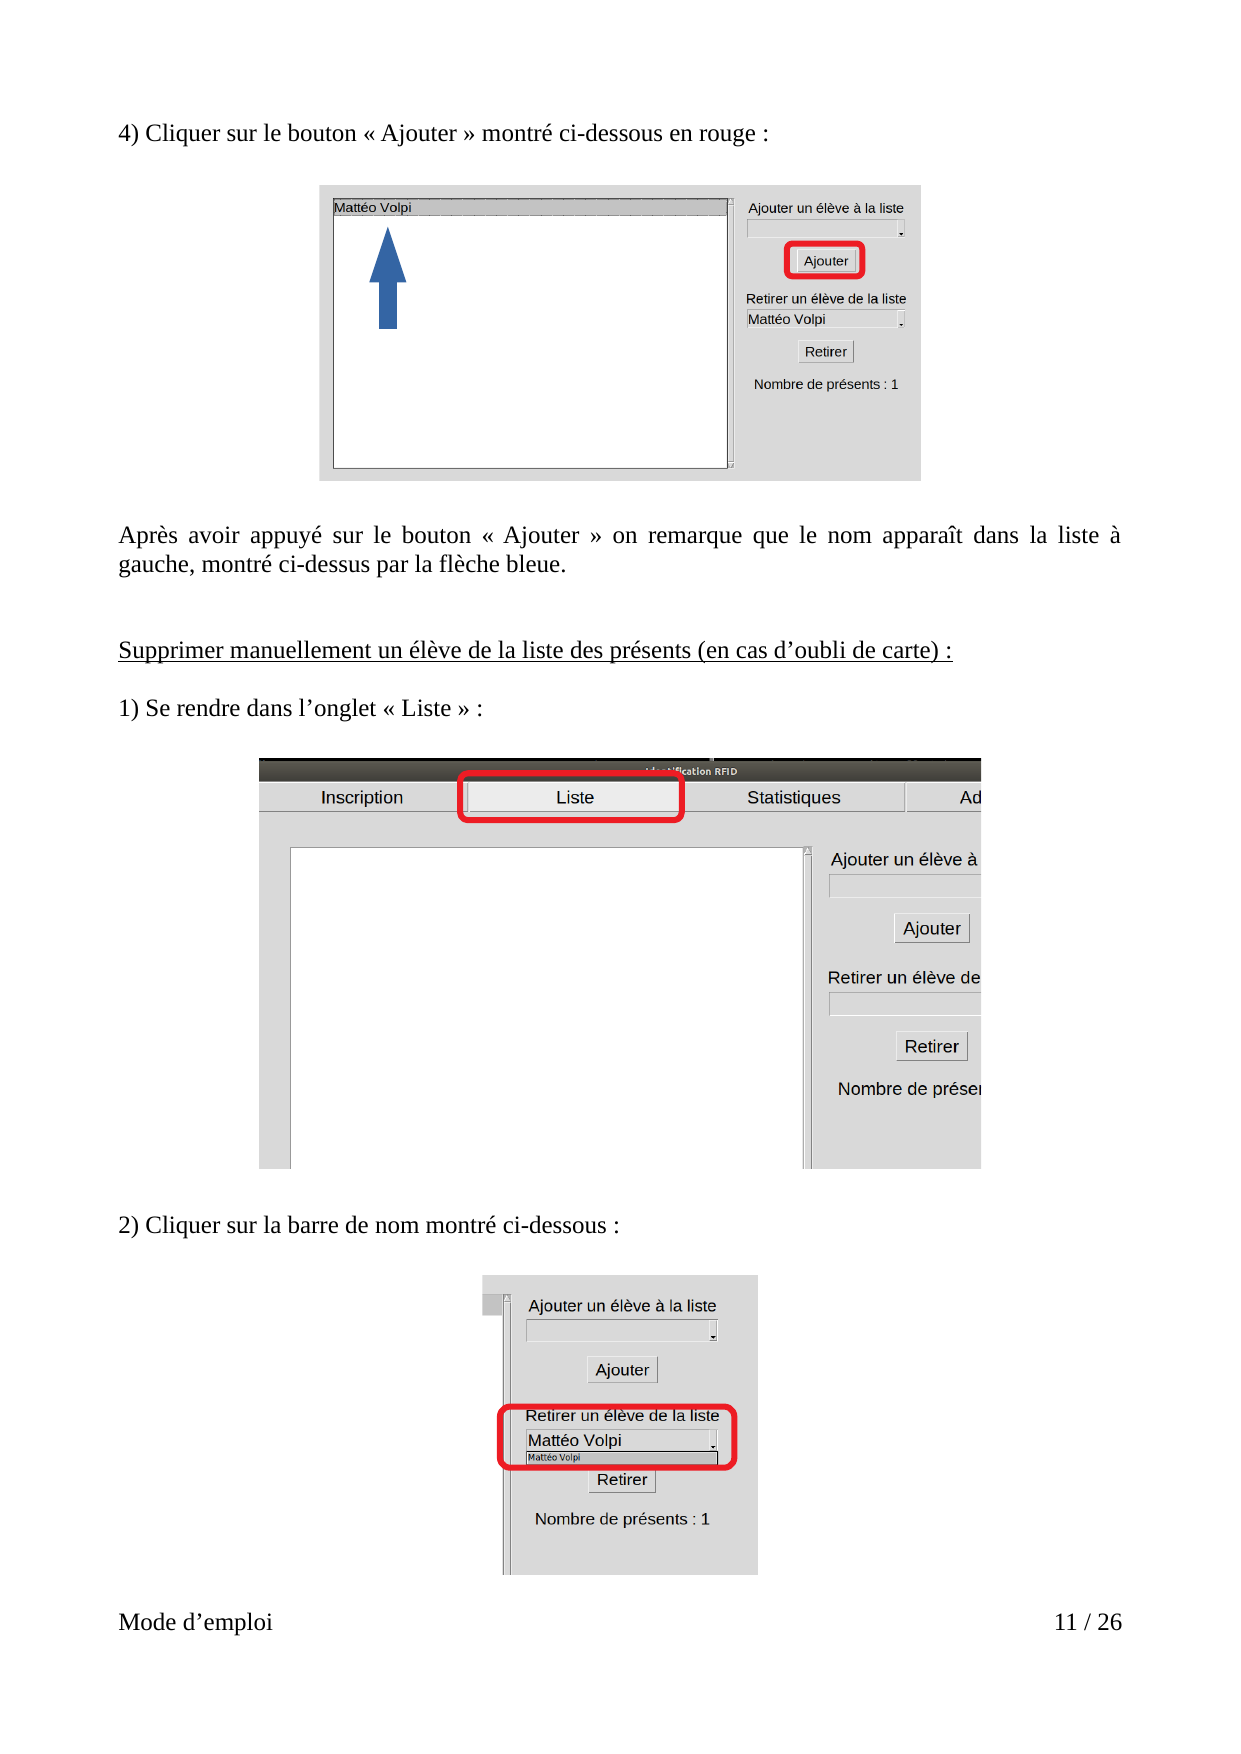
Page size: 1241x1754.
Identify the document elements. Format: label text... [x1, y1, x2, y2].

picture [319, 185, 921, 481]
text 1) Se rendre dans l’onglet « Liste » : [118, 693, 1122, 722]
picture [259, 758, 934, 1169]
text Après avoir appuyé sur le bouton « Ajouter » on remarque que le nom apparaît dans la liste à gauche, montré ci-dessus par la flèche bleue. [118, 521, 1122, 578]
text 4) Cliquer sur le bouton « Ajouter » montré ci-dessous en rouge : [118, 118, 1122, 147]
picture [646, 1410, 731, 1464]
text Supprimer manuellement un élève de la liste des présents (en cas d’oubli de carte) : [118, 636, 1122, 664]
picture [646, 1275, 758, 1575]
text 2) Cliquer sur la barre de nom montré ci-dessous : [118, 1211, 1122, 1239]
